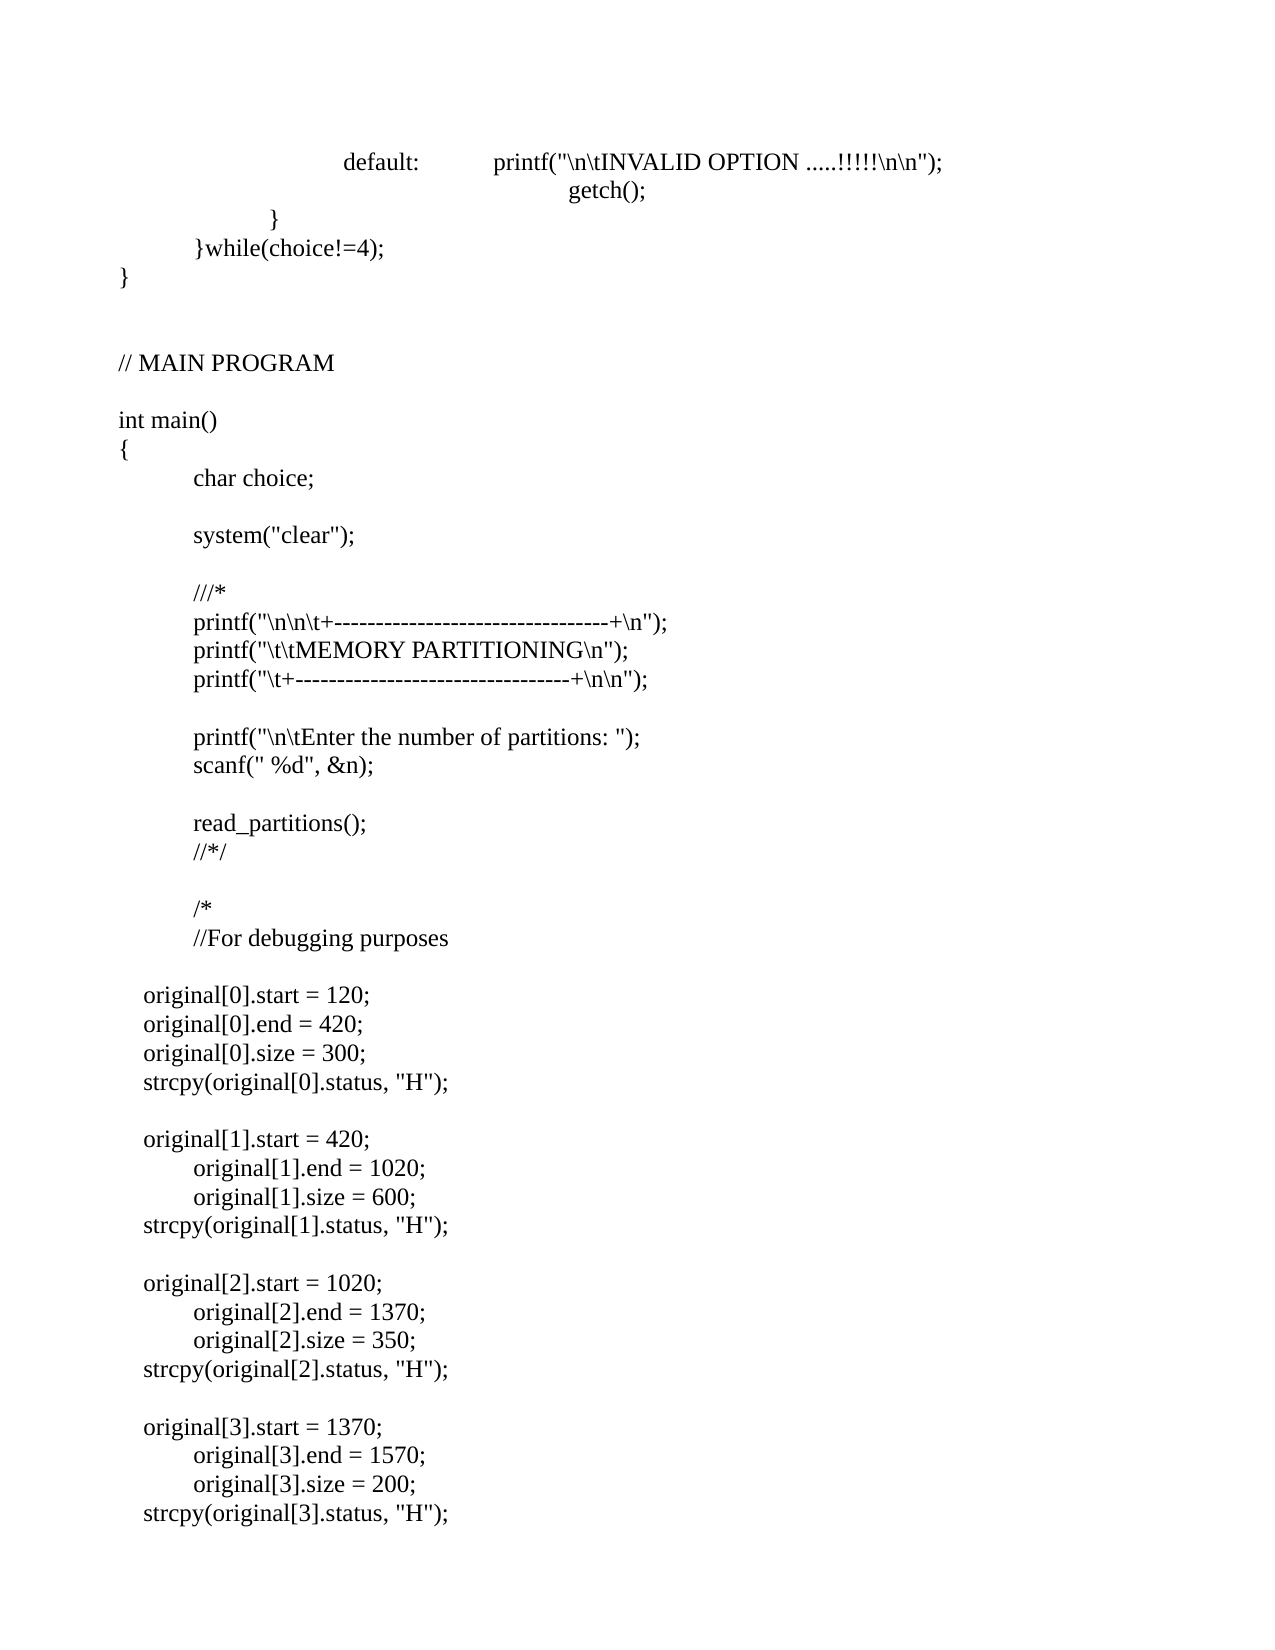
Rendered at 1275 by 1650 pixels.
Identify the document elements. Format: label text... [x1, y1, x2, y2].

text original[0].end = 420; [118, 1009, 1157, 1038]
text //*/ [118, 837, 1157, 866]
text original[3].end = 1570; [118, 1441, 1157, 1469]
text printf("\n\tEnter the number of partitions: "); [118, 722, 1157, 751]
text scanf(" %d", &n); [118, 751, 1157, 779]
text int main() [118, 406, 1157, 434]
text original[0].start = 120; [118, 981, 1157, 1009]
text original[2].size = 350; [118, 1326, 1157, 1354]
text original[1].size = 600; [118, 1182, 1157, 1211]
text } [118, 262, 1157, 291]
text original[3].size = 200; [118, 1469, 1157, 1498]
text } [118, 204, 1157, 233]
text original[1].end = 1020; [118, 1153, 1157, 1182]
text // MAIN PROGRAM [118, 348, 1157, 377]
text strcpy(original[2].status, "H"); [118, 1354, 1157, 1383]
text strcpy(original[3].status, "H"); [118, 1498, 1157, 1527]
text strcpy(original[1].status, "H"); [118, 1211, 1157, 1239]
text printf("\t+---------------------------------+\n\n"); [118, 664, 1157, 693]
text system("clear"); [118, 521, 1157, 549]
text original[3].start = 1370; [118, 1412, 1157, 1441]
text printf("\t\tMEMORY PARTITIONING\n"); [118, 636, 1157, 664]
text read_partitions(); [118, 808, 1157, 837]
text printf("\n\n\t+---------------------------------+\n"); [118, 607, 1157, 636]
text original[1].start = 420; [118, 1124, 1157, 1153]
text }while(choice!=4); [118, 233, 1157, 262]
text default: printf("\n\tINVALID OPTION .....!!!!!\n\n"); [118, 147, 1157, 176]
text getch(); [118, 176, 1157, 204]
text char choice; [118, 463, 1157, 492]
text strcpy(original[0].status, "H"); [118, 1067, 1157, 1096]
text original[0].size = 300; [118, 1038, 1157, 1067]
text { [118, 434, 1157, 463]
text original[2].end = 1370; [118, 1297, 1157, 1326]
text ///* [118, 578, 1157, 607]
text original[2].start = 1020; [118, 1268, 1157, 1297]
text //For debugging purposes [118, 923, 1157, 952]
text /* [118, 894, 1157, 923]
